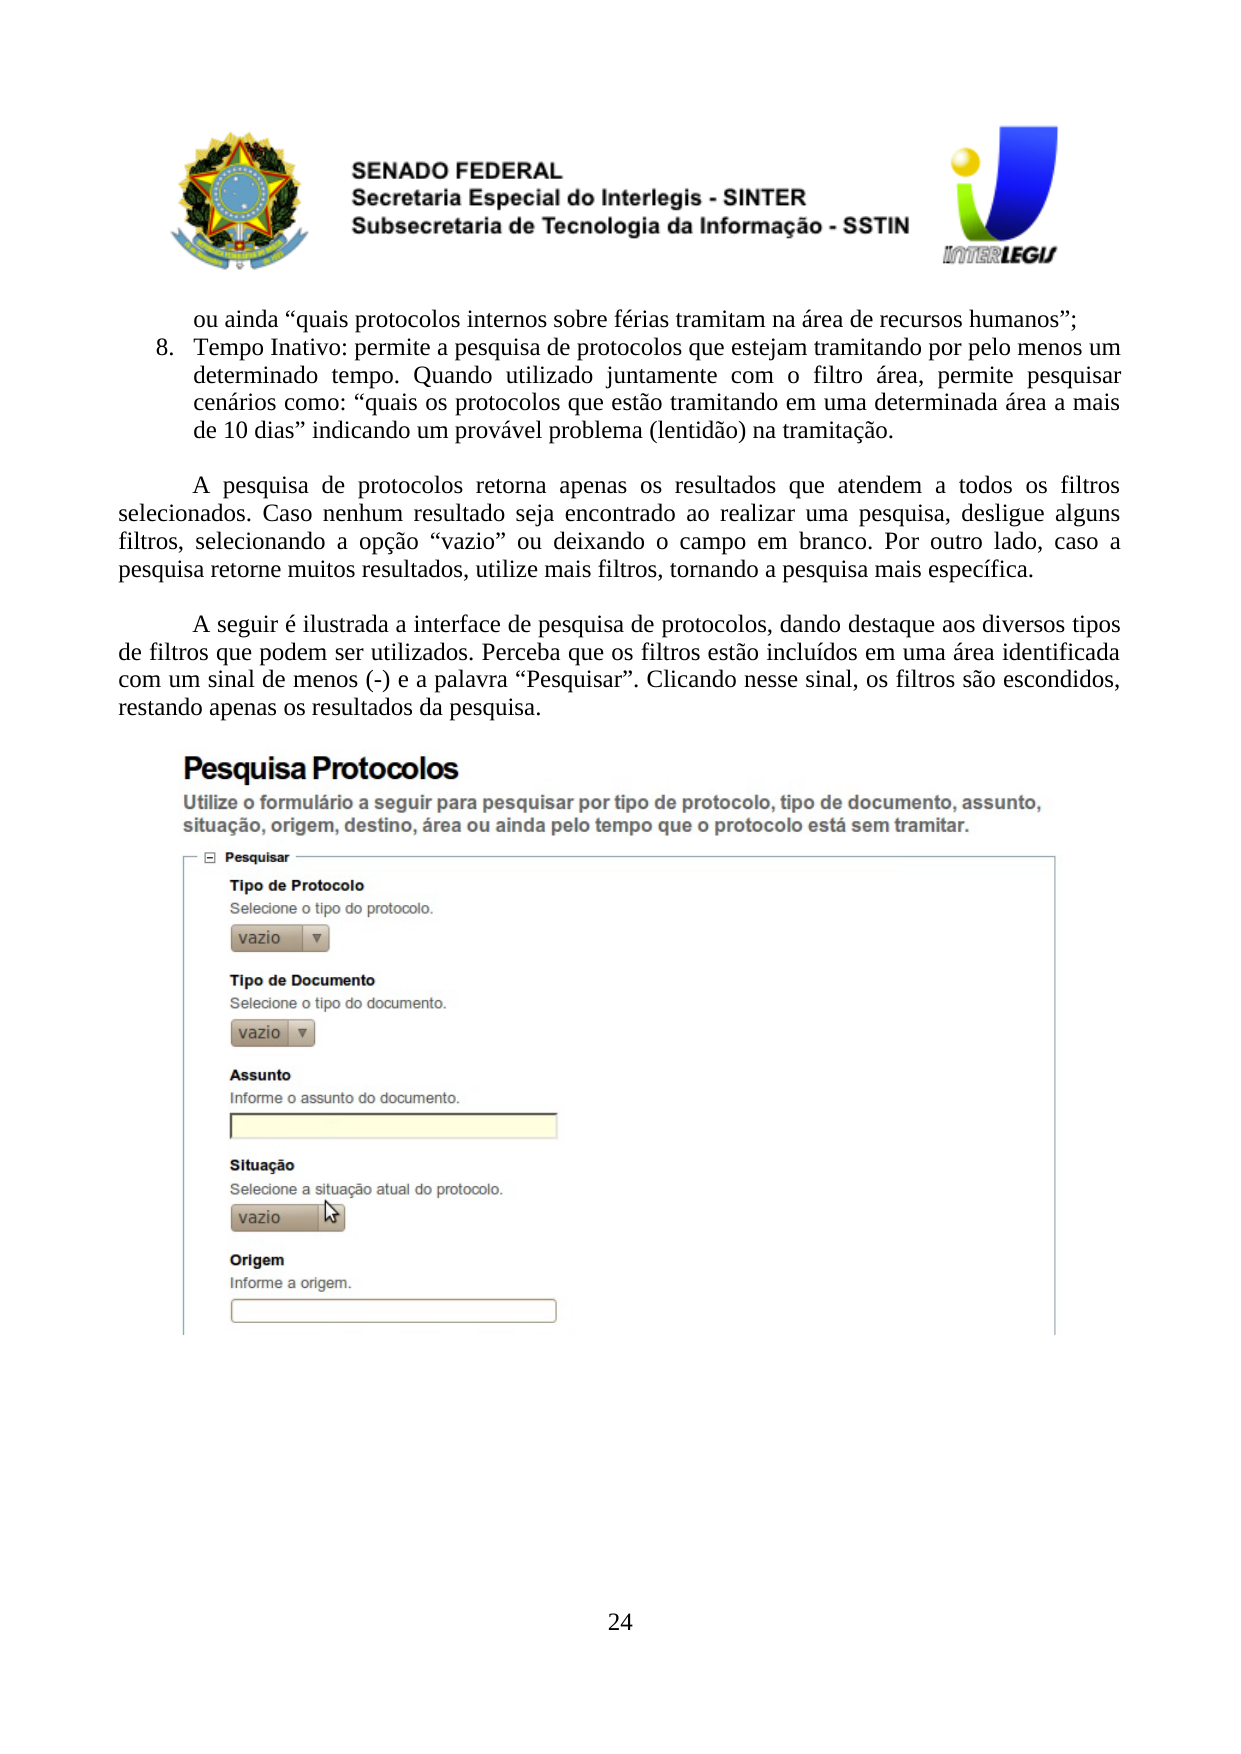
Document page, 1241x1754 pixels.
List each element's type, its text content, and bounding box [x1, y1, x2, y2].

picture [163, 118, 1078, 276]
list Tempo Inativo: permite a pesquisa de protocolos que estejam tramitando por pelo menos um determinado tempo. Quando utilizado juntamente com o filtro área, permite pesquisar cenários como: “quais os protocolos que estão tramitando em uma determinada área a mais de 10 dias” indicando um provável problema (lentidão) na tramitação. [156, 333, 1122, 444]
text A seguir é ilustrada a interface de pesquisa de protocolos, dando destaque aos diversos tipos de filtros que podem ser utilizados. Perceba que os filtros estão incluídos em uma área identificada com um sinal de menos (-) e a palavra “Pesquisar”. Clicando nesse sinal, os filtros são escondidos, restando apenas os resultados da pesquisa. [118, 610, 1122, 721]
picture [177, 748, 1063, 1335]
list ou ainda “quais protocolos internos sobre férias tramitam na área de recursos humanos”; [156, 305, 1122, 333]
text A pesquisa de protocolos retorna apenas os resultados que atendem a todos os filtros selecionados. Caso nenhum resultado seja encontrado ao realizar uma pesquisa, desligue alguns filtros, selecionando a opção “vazio” ou deixando o campo em branco. Por outro lado, caso a pesquisa retorne muitos resultados, utilize mais filtros, tornando a pesquisa mais específica. [118, 472, 1122, 582]
